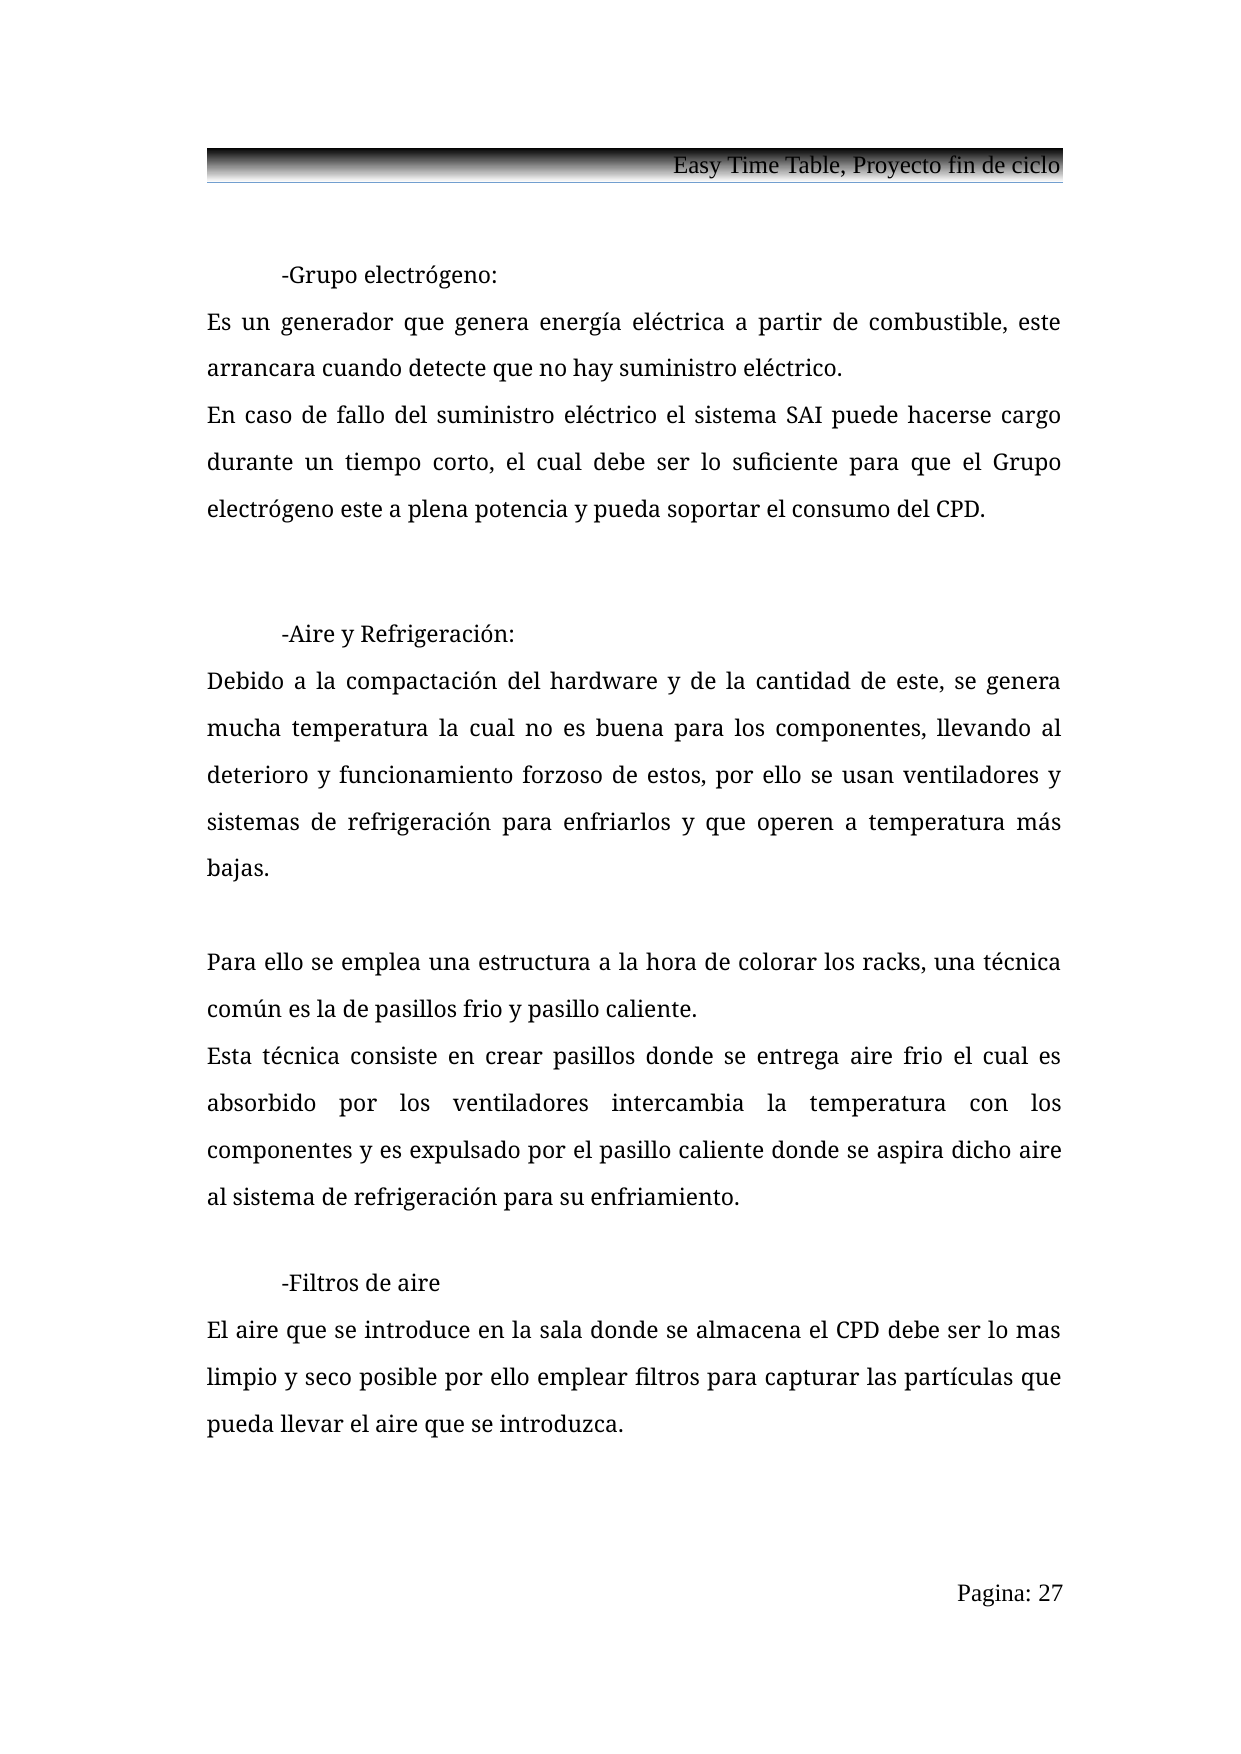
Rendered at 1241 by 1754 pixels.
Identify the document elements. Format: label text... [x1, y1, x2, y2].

text -Grupo electrógeno: [207, 259, 1063, 290]
text -Filtros de aire [207, 1267, 1063, 1298]
text Debido a la compactación del hardware y de la cantidad de este, se genera mucha temperatura la cual no es buena para los componentes, llevando al deterioro y funcionamiento forzoso de estos, por ello se usan ventiladores y sistemas de refrigeración para enfriarlos y que operen a temperatura más bajas. [207, 665, 1063, 884]
text Esta técnica consiste en crear pasillos donde se entrega aire frio el cual es absorbido por los ventiladores intercambia la temperatura con los componentes y es expulsado por el pasillo caliente donde se aspira dicho aire al sistema de refrigeración para su enfriamiento. [207, 1040, 1063, 1212]
text -Aire y Refrigeración: [207, 618, 1063, 649]
text Es un generador que genera energía eléctrica a partir de combustible, este arrancara cuando detecte que no hay suministro eléctrico. [207, 306, 1063, 384]
text El aire que se introduce en la sala donde se almacena el CPD debe ser lo mas limpio y seco posible por ello emplear filtros para capturar las partículas que pueda llevar el aire que se introduzca. [207, 1314, 1063, 1439]
text Para ello se emplea una estructura a la hora de colorar los racks, una técnica común es la de pasillos frio y pasillo caliente. [207, 946, 1063, 1024]
text En caso de fallo del suministro eléctrico el sistema SAI puede hacerse cargo durante un tiempo corto, el cual debe ser lo suficiente para que el Grupo electrógeno este a plena potencia y pueda soportar el consumo del CPD. [207, 399, 1063, 524]
